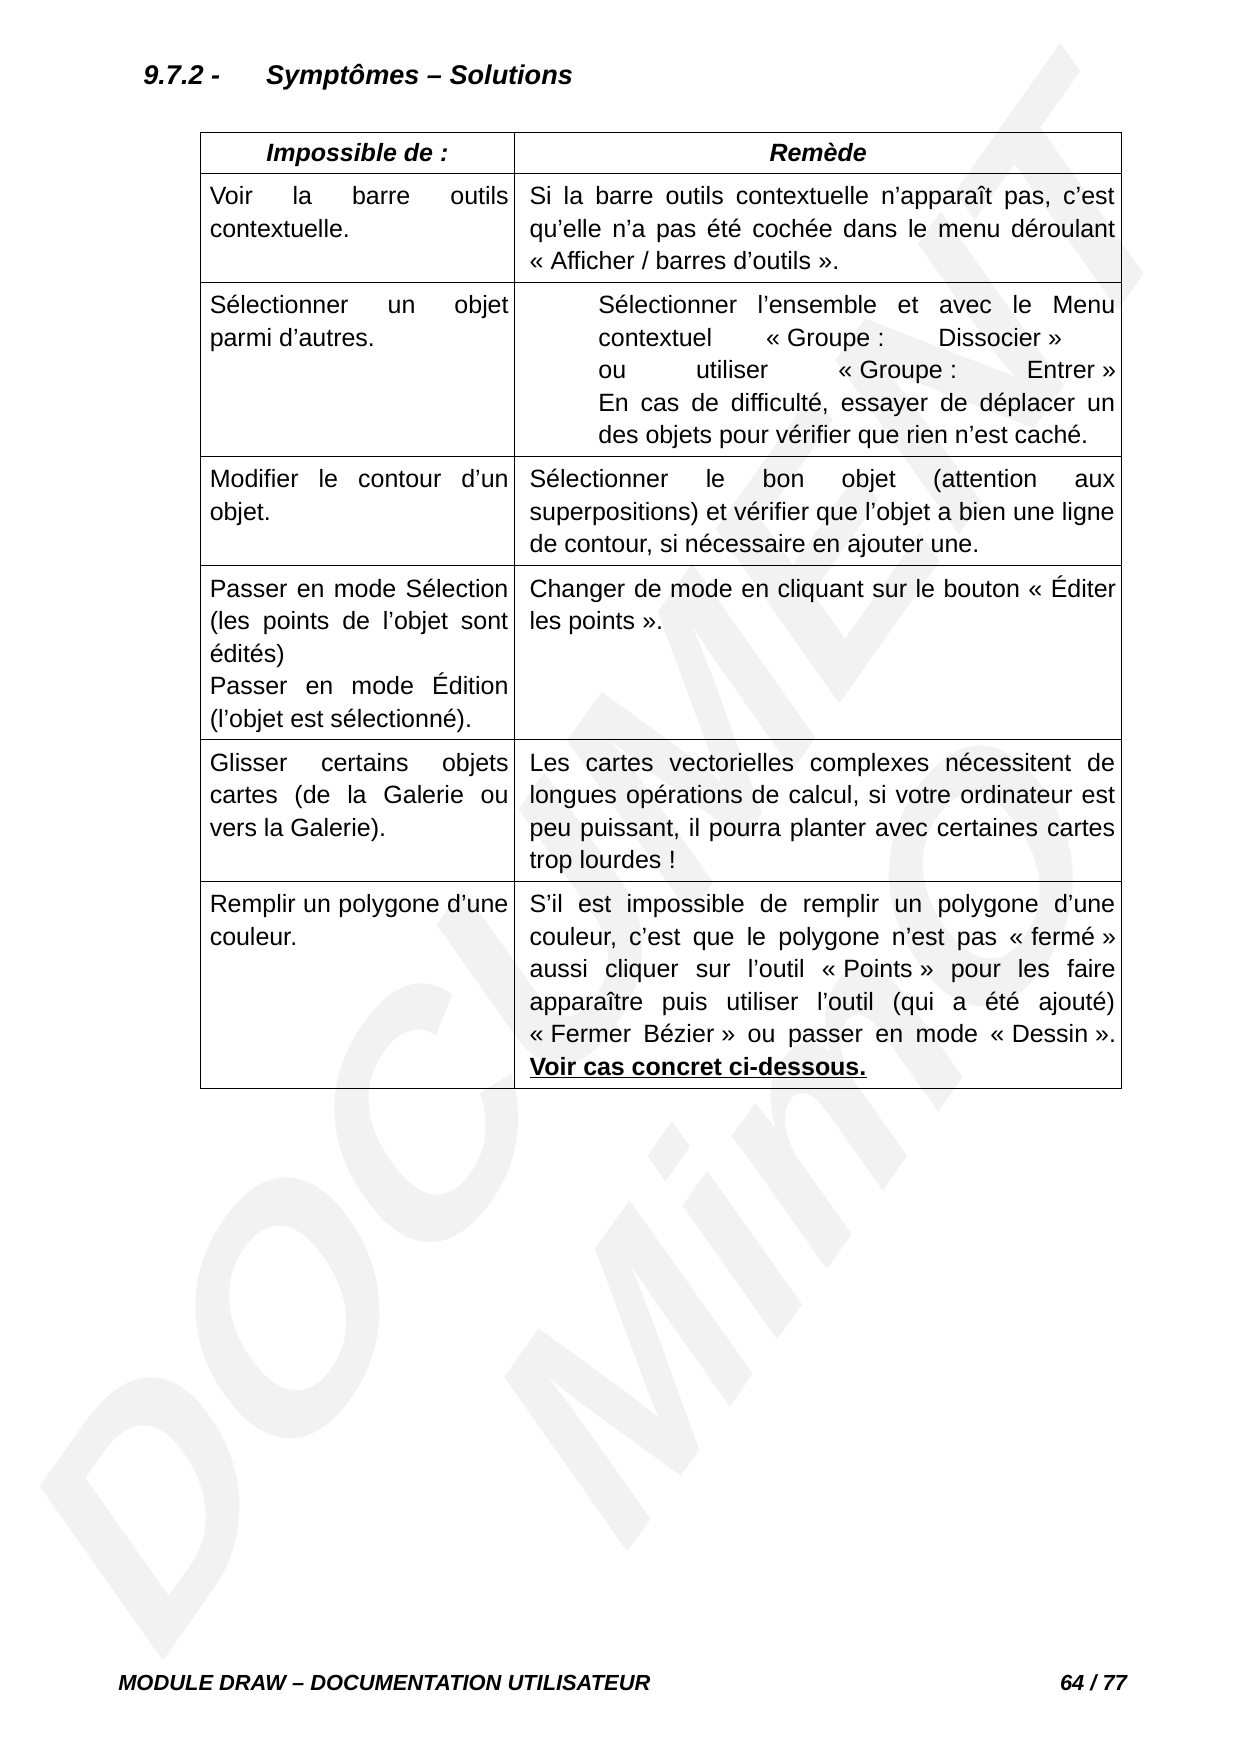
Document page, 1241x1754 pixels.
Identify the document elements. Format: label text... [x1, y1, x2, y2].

table_cell Sélectionner le bon objet (attention aux superpositions) et vérifier que l’objet a bien une ligne de contour, si nécessaire en ajouter une. [515, 457, 1121, 565]
table_cell Modifier le contour d’un objet. [201, 457, 514, 565]
table_header Impossible de : [201, 133, 514, 173]
table_cell Voir la barre outils contextuelle. [201, 174, 514, 282]
table_cell Sélectionner l’ensemble et avec le Menu contextuel « Groupe : Dissocier » ou utiliser « Groupe : Entrer » En cas de difficulté, essayer de déplacer un des objets pour vérifier que rien n’est caché. [515, 283, 1121, 456]
table_cell Si la barre outils contextuelle n’apparaît pas, c’est qu’elle n’a pas été cochée dans le menu déroulant « Afficher / barres d’outils ». [515, 174, 1121, 282]
subtitle Symptômes – Solutions [143, 59, 1122, 90]
table_cell Remplir un polygone d’une couleur. [201, 882, 514, 1088]
table_header Remède [515, 133, 1121, 173]
table_cell S’il est impossible de remplir un polygone d’une couleur, c’est que le polygone n’est pas « fermé » aussi cliquer sur l’outil « Points » pour les faire apparaître puis utiliser l’outil (qui a été ajouté) « Fermer Bézier » ou passer en mode « Dessin ». Voir cas concret ci-dessous. [515, 882, 1121, 1088]
table_cell Changer de mode en cliquant sur le bouton « Éditer les points ». [515, 566, 1121, 739]
table_cell Les cartes vectorielles complexes nécessitent de longues opérations de calcul, si votre ordinateur est peu puissant, il pourra planter avec certaines cartes trop lourdes ! [515, 740, 1121, 881]
table_cell Glisser certains objets cartes (de la Galerie ou vers la Galerie). [201, 740, 514, 881]
table_cell Sélectionner un objet parmi d’autres. [201, 283, 514, 456]
table_cell Passer en mode Sélection (les points de l’objet sont édités) Passer en mode Édition (l’objet est sélectionné). [201, 566, 514, 739]
